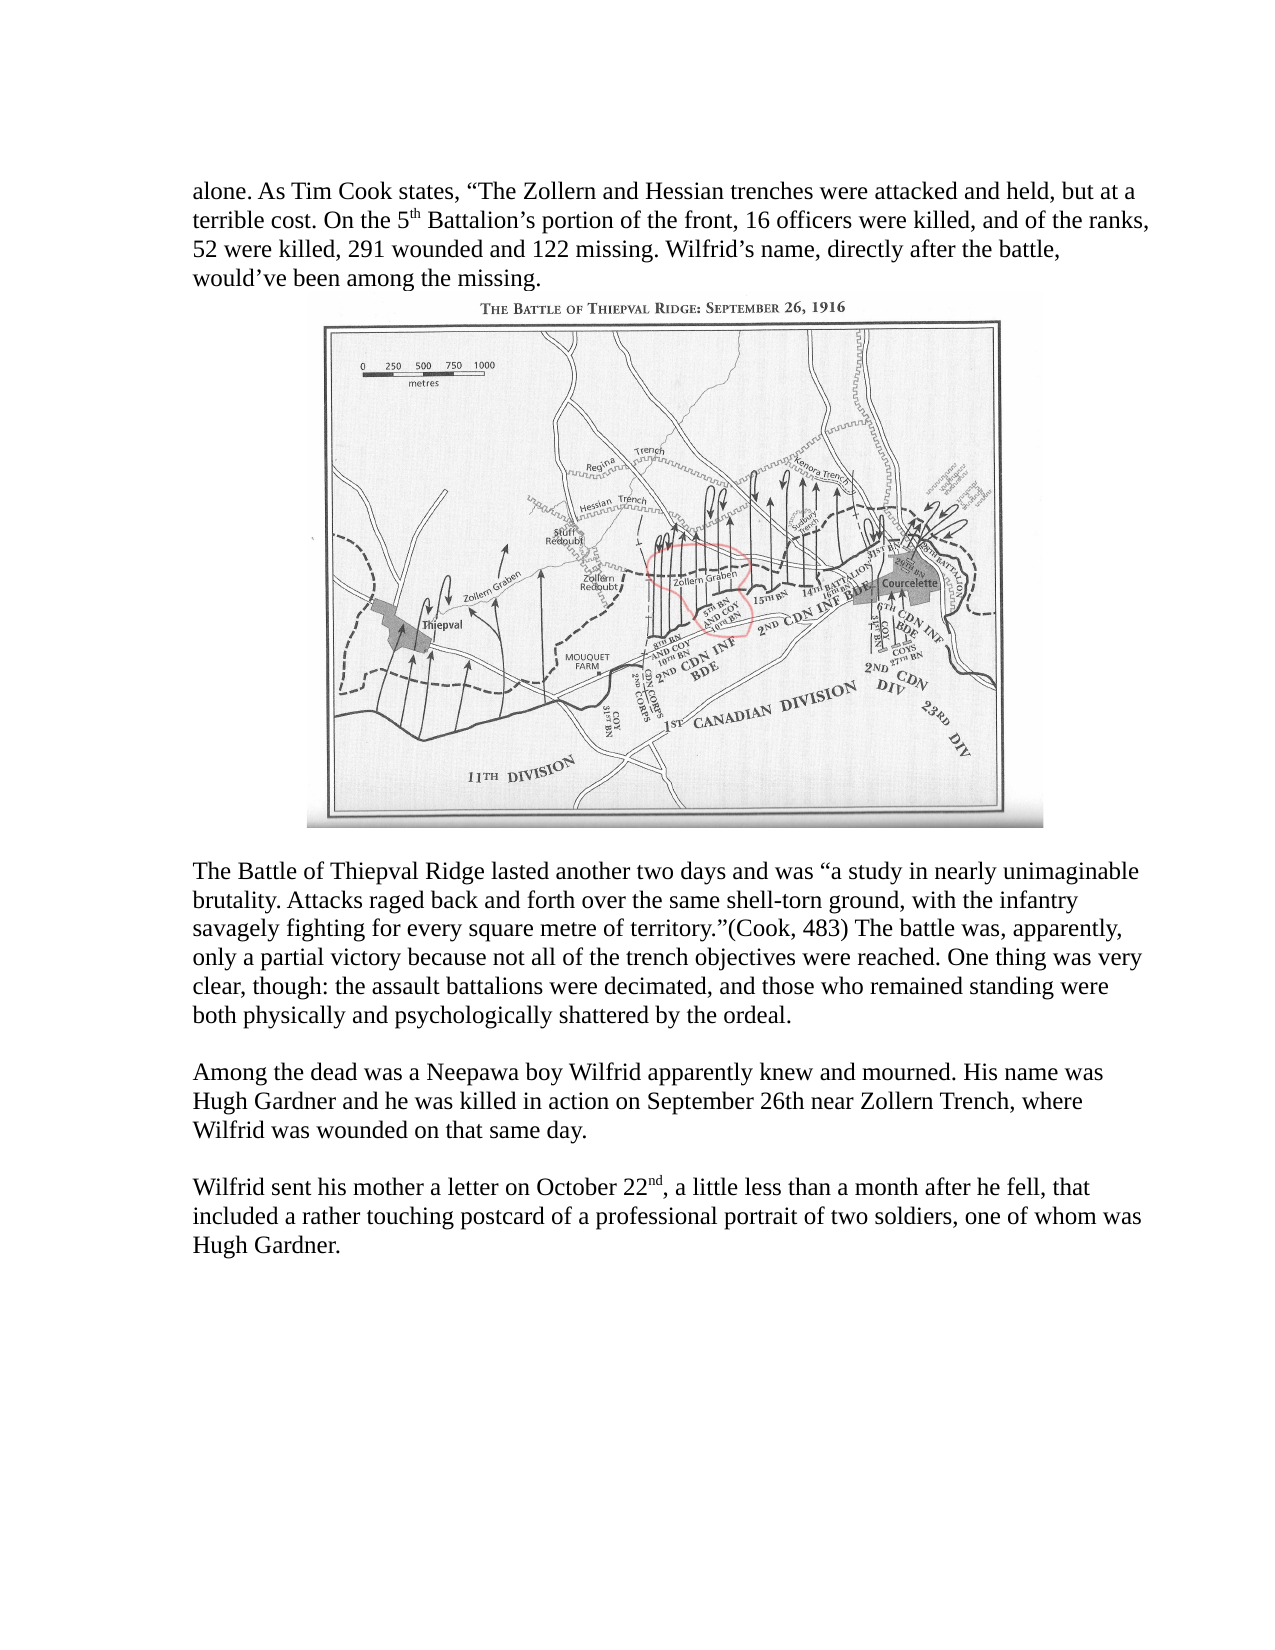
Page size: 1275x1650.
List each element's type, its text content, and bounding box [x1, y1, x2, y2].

text alone. As Tim Cook states, “The Zollern and Hessian trenches were attacked and held, but at a terrible cost. On the 5th Battalion’s portion of the front, 16 officers were killed, and of the ranks, 52 were killed, 291 wounded and 122 missing. Wilfrid’s name, directly after the battle, would’ve been among the missing. [192, 176, 1158, 291]
text Among the dead was a Neepawa boy Wilfrid apparently knew and mourned. His name was Hugh Gardner and he was killed in action on September 26th near Zollern Trench, where Wilfrid was wounded on that same day. [192, 1057, 1158, 1143]
text The Battle of Thiepval Ridge lasted another two days and was “a study in nearly unimaginable brutality. Attacks raged back and forth over the same shell-torn ground, with the infantry savagely fighting for every square metre of territory.”(Cook, 483) The battle was, apparently, only a partial victory because not all of the trench objectives were reached. One thing was very clear, though: the assault battalions were decimated, and those who remained standing were both physically and psychologically shattered by the ordeal. [192, 856, 1158, 1028]
picture [306, 291, 1044, 828]
text Wilfrid sent his mother a letter on October 22nd, a little less than a month after he fell, that included a rather touching postcard of a professional portrait of two soldiers, one of whom was Hugh Gardner. [192, 1172, 1158, 1258]
